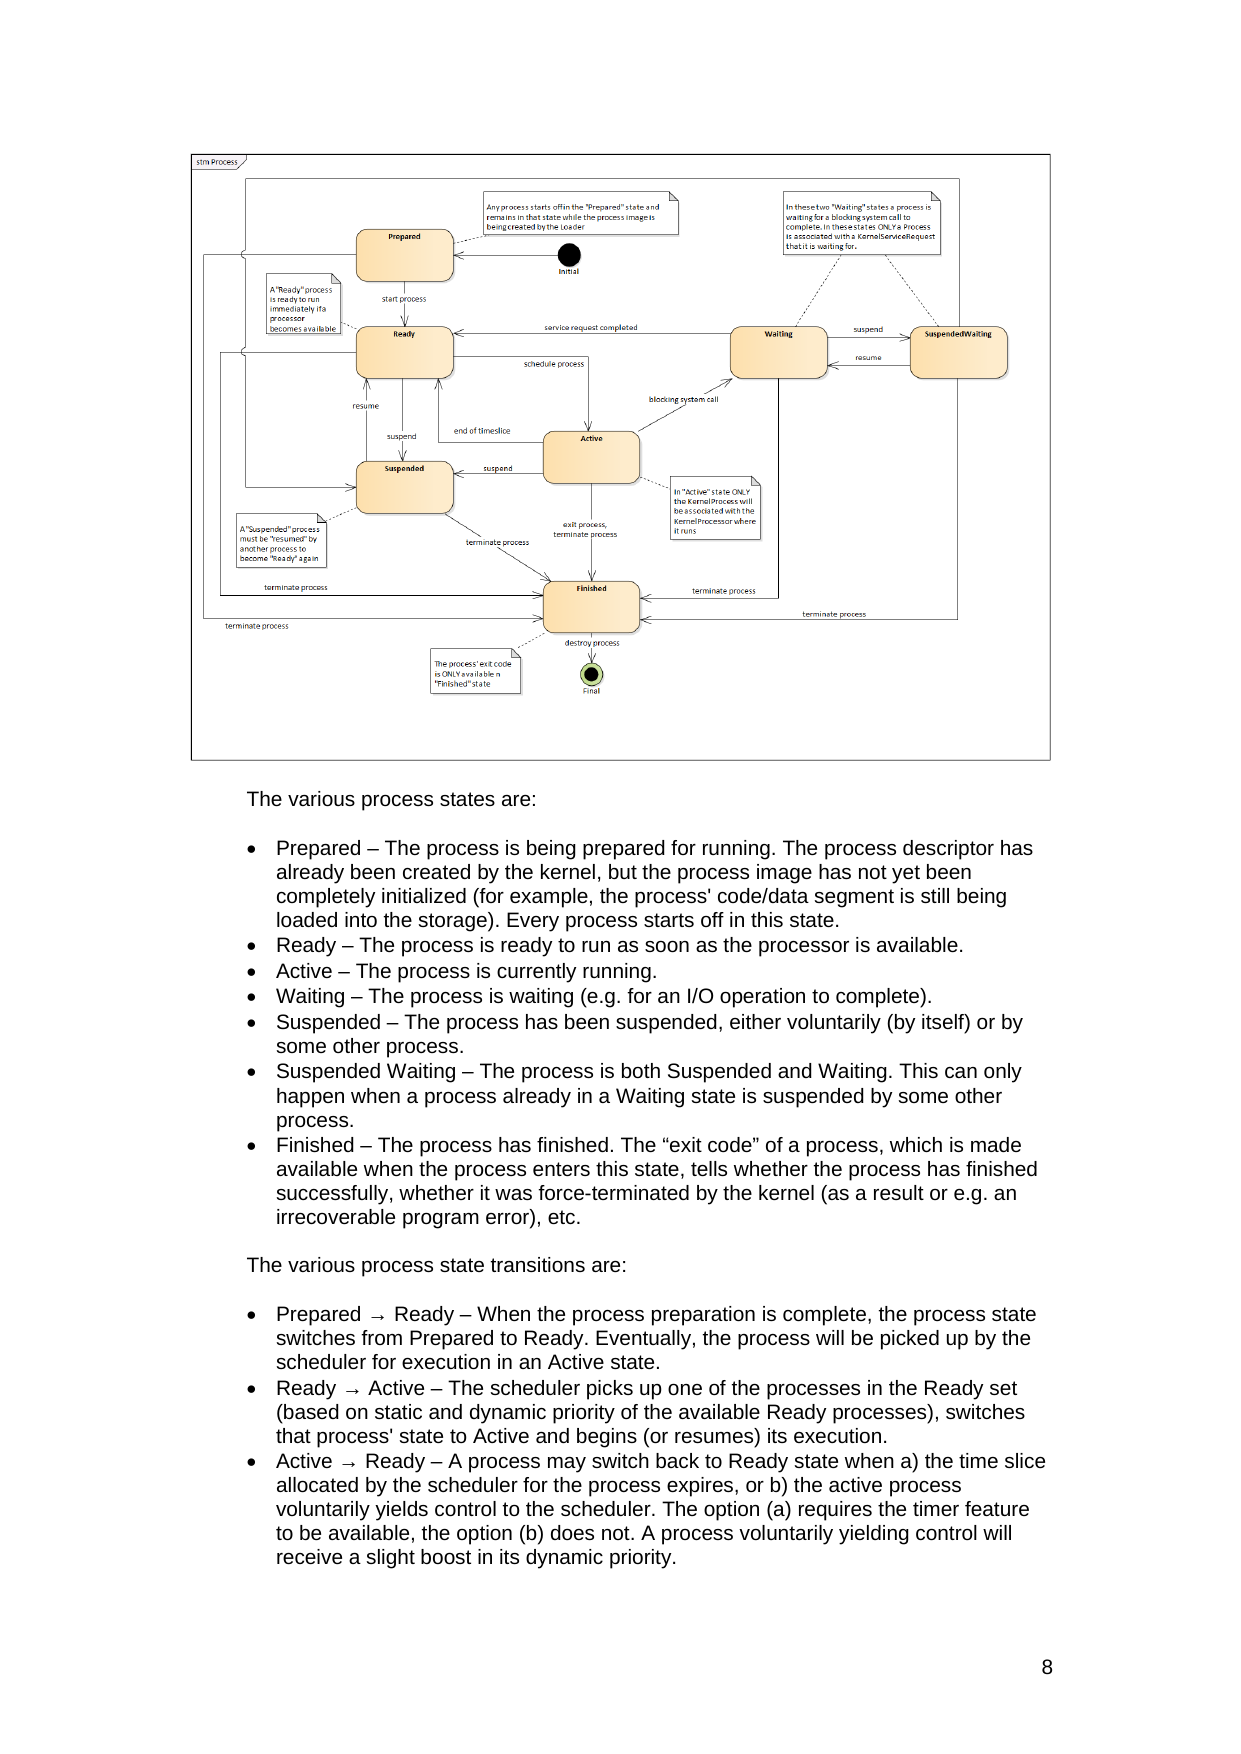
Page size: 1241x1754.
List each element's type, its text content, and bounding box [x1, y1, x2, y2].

list Prepared – The process is being prepared for running. The process descriptor has already been created by the kernel, but the process image has not yet been completely initialized (for example, the process' code/data segment is still being loaded into the storage). Every process starts off in this state. [246, 834, 1053, 932]
list Ready → Active – The scheduler picks up one of the processes in the Ready set (based on static and dynamic priority of the available Ready processes), switches that process' state to Active and begins (or resumes) its execution. [246, 1374, 1053, 1448]
list Suspended Waiting – The process is both Suspended and Waiting. This can only happen when a process already in a Waiting state is suspended by some other process. [246, 1058, 1053, 1131]
list Finished – The process has finished. The “exit code” of a process, which is made available when the process enters this state, tells whether the process has finished successfully, whether it was force-terminated by the kernel (as a result or e.g. an irrecoverable program error), etc. [246, 1131, 1053, 1229]
list Suspended – The process has been suspended, either voluntarily (by itself) or by some other process. [246, 1008, 1053, 1058]
list Active – The process is currently running. [246, 957, 1053, 983]
text The various process state transitions are: [246, 1253, 1053, 1277]
text The various process states are: [246, 787, 1053, 811]
list Waiting – The process is waiting (e.g. for an I/O operation to complete). [246, 983, 1053, 1008]
list Active → Ready – A process may switch back to Ready state when a) the time slice allocated by the scheduler for the process expires, or b) the active process voluntarily yields control to the scheduler. The option (a) requires the timer feature to be available, the option (b) does not. A process voluntarily yielding control will receive a slight boost in its dynamic priority. [246, 1448, 1053, 1569]
list Ready – The process is ready to run as soon as the processor is available. [246, 932, 1053, 957]
picture [187, 150, 1053, 763]
list Prepared → Ready – When the process preparation is complete, the process state switches from Prepared to Ready. Eventually, the process will be picked up by the scheduler for execution in an Active state. [246, 1301, 1053, 1374]
